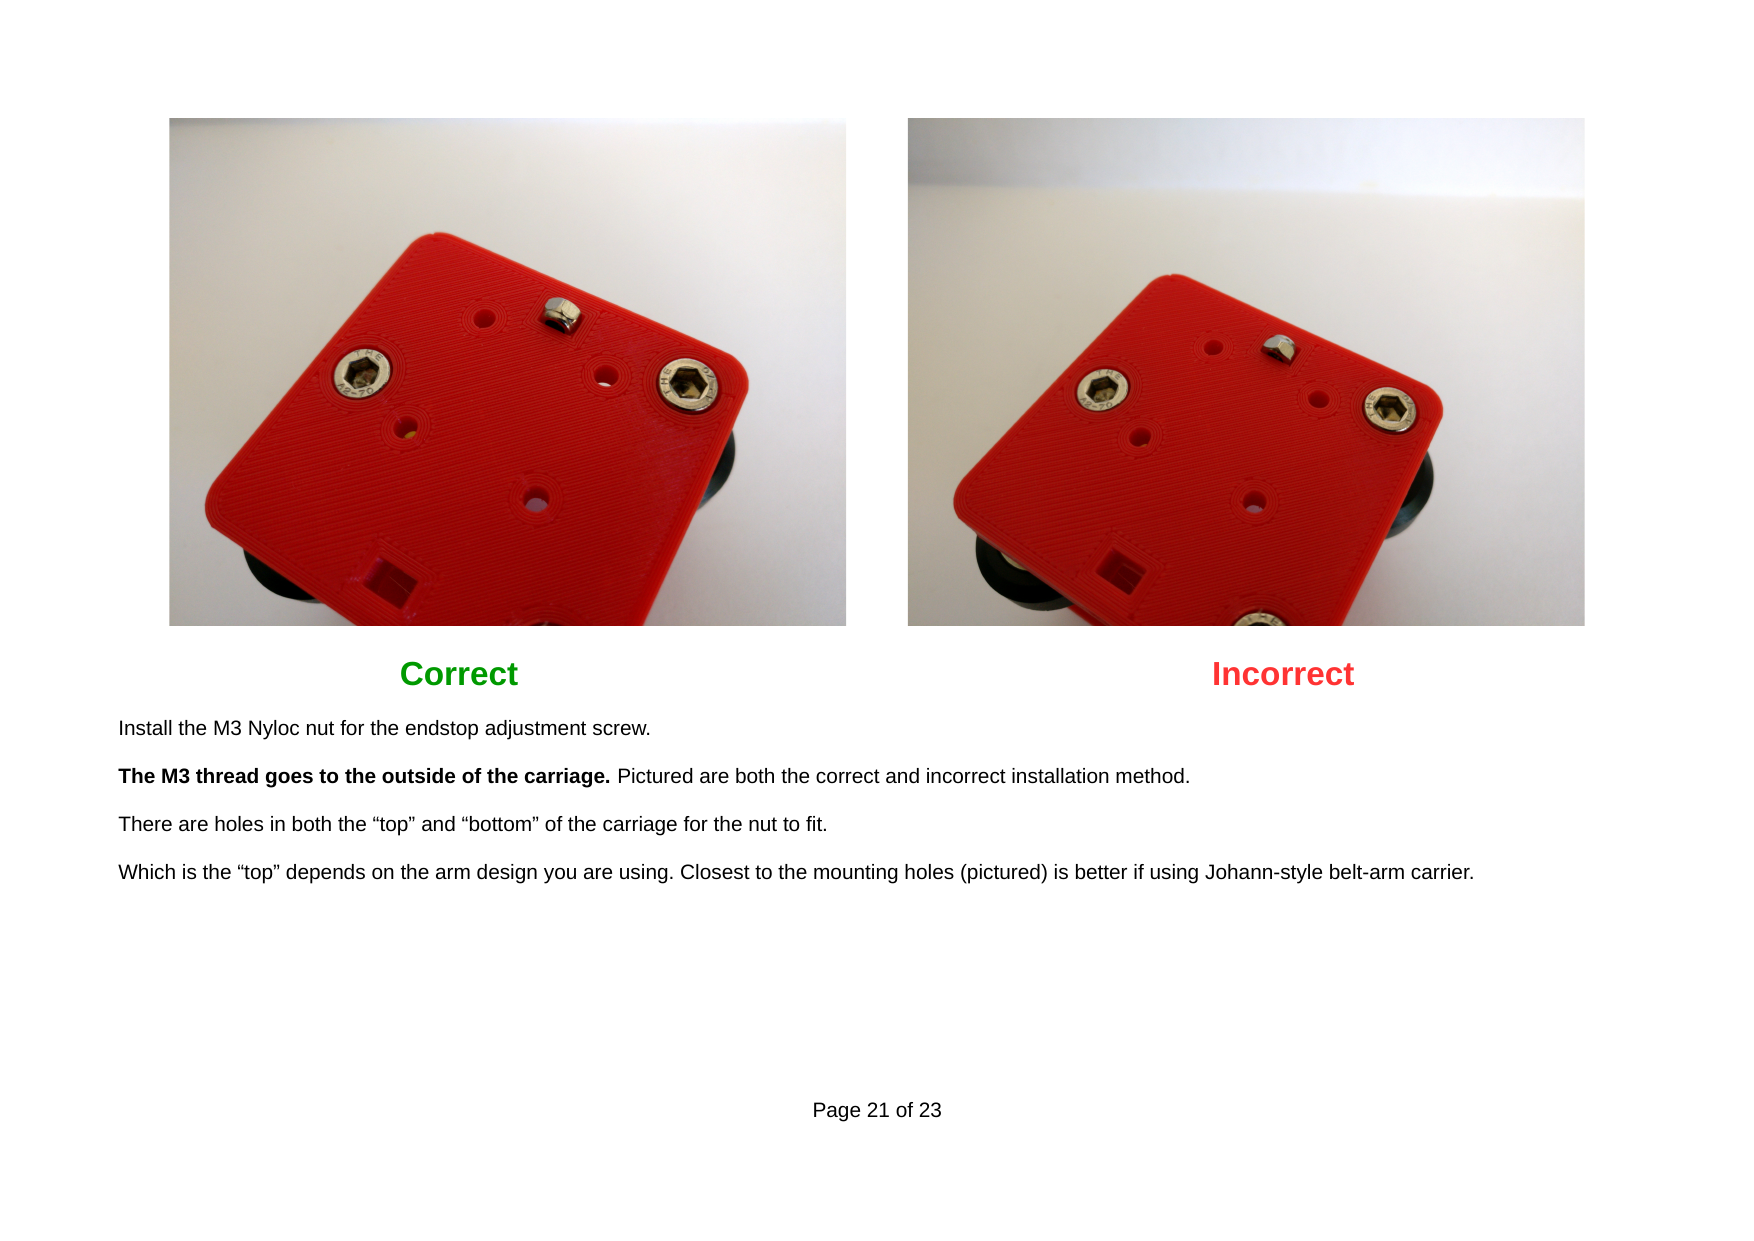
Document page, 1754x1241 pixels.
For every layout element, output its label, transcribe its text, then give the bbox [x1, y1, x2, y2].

text There are holes in both the “top” and “bottom” of the carriage for the nut to fit. [118, 812, 1636, 836]
text Which is the “top” depends on the arm design you are using. Closest to the mounting holes (pictured) is better if using Johann-style belt-arm carrier. [118, 860, 1636, 884]
picture [907, 118, 1585, 626]
text The M3 thread goes to the outside of the carriage. Pictured are both the correct and incorrect installation method. [118, 764, 1636, 788]
text Correct Incorrect [118, 654, 1636, 692]
text Install the M3 Nyloc nut for the endstop adjustment screw. [118, 716, 1636, 740]
picture [169, 118, 847, 626]
